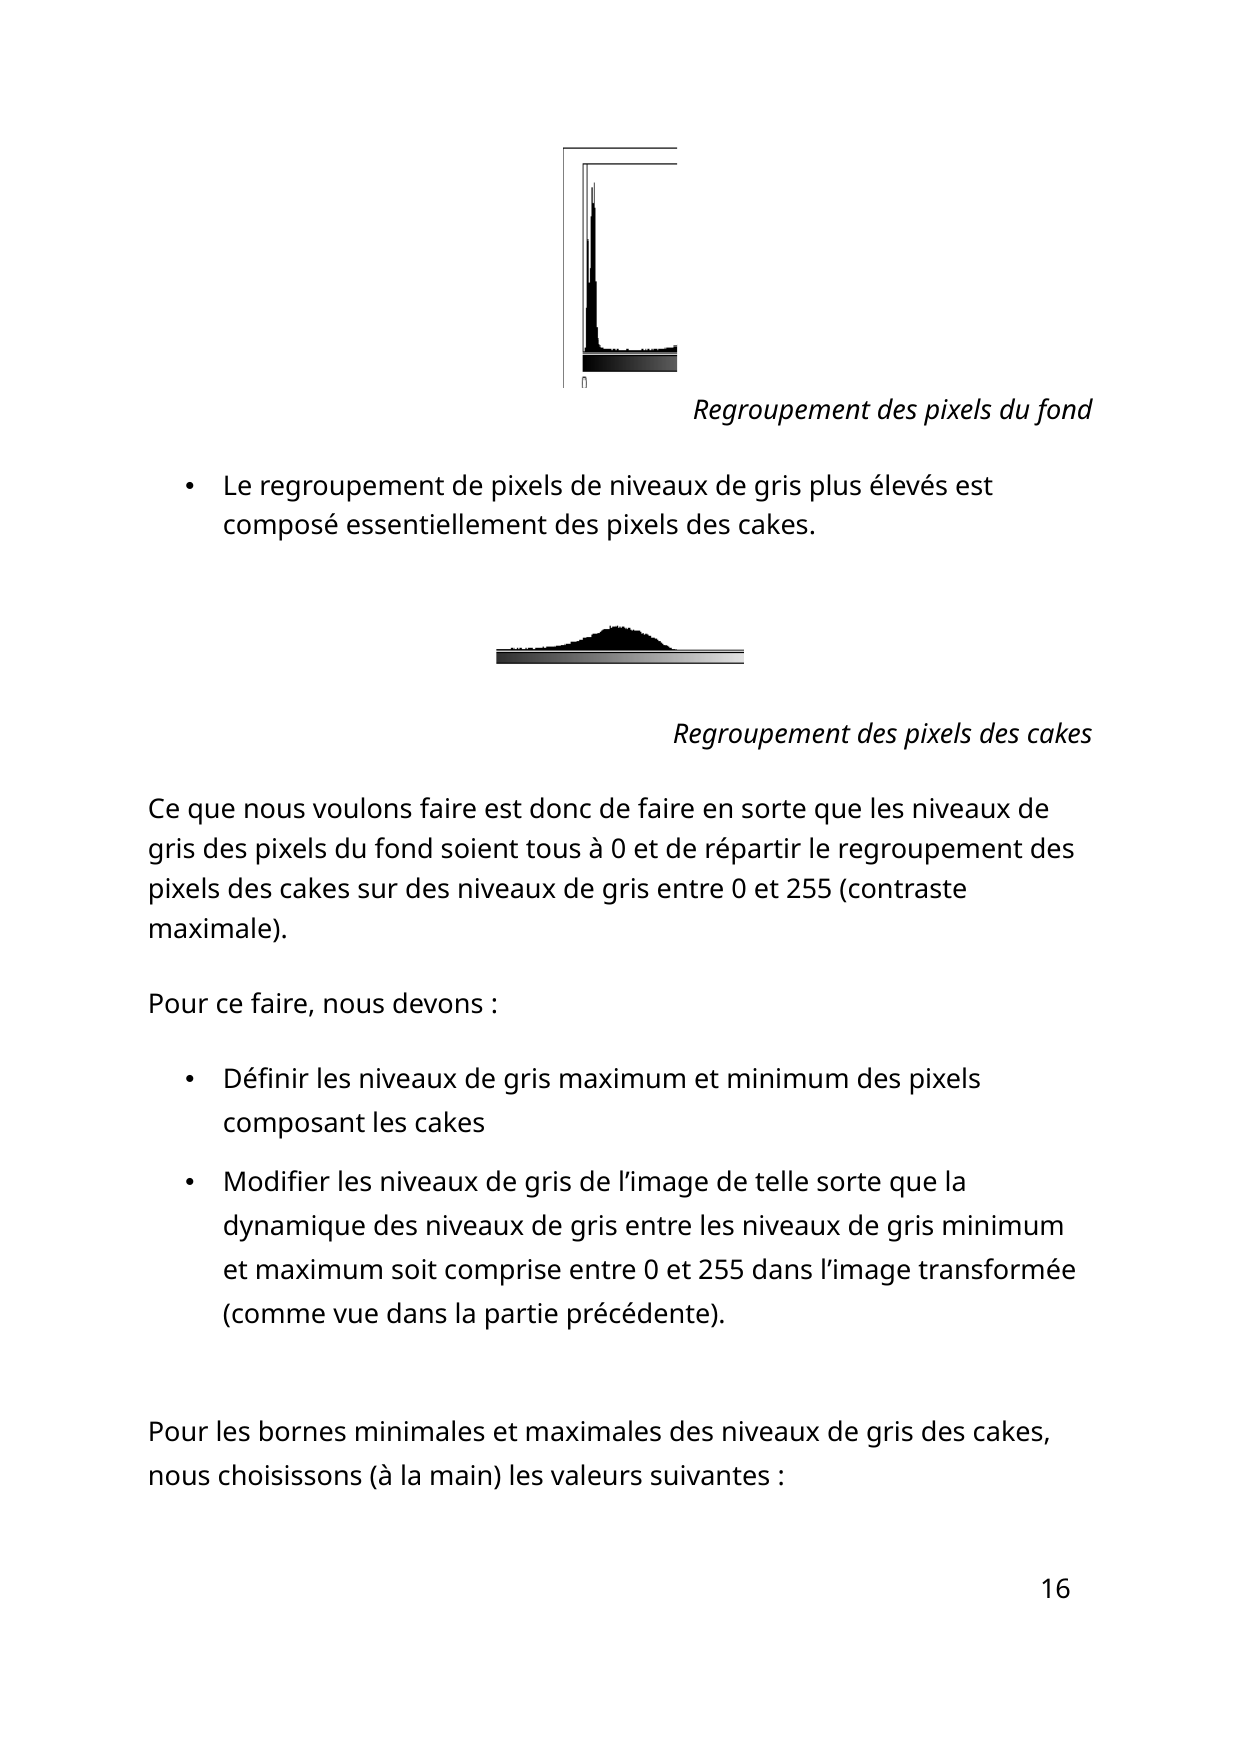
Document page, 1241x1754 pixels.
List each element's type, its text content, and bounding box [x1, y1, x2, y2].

text Ce que nous voulons faire est donc de faire en sorte que les niveaux de gris des pixels du fond soient tous à 0 et de répartir le regroupement des pixels des cakes sur des niveaux de gris entre 0 et 255 (contraste maximale). [148, 790, 1093, 946]
list Modifier les niveaux de gris de l’image de telle sorte que la dynamique des niveaux de gris entre les niveaux de gris minimum et maximum soit comprise entre 0 et 255 dans l’image transformée (comme vue dans la partie précédente). [185, 1162, 1093, 1332]
text Regroupement des pixels des cakes [148, 581, 1093, 751]
picture [496, 581, 744, 674]
text Regroupement des pixels du fond [148, 148, 1093, 428]
list Le regroupement de pixels de niveaux de gris plus élevés est composé essentiellement des pixels des cakes. [185, 466, 1093, 543]
text Pour ce faire, nous devons : [148, 984, 1093, 1021]
list Définir les niveaux de gris maximum et minimum des pixels composant les cakes [185, 1059, 1093, 1141]
picture [563, 147, 678, 388]
text Pour les bornes minimales et maximales des niveaux de gris des cakes, nous choisissons (à la main) les valeurs suivantes : [148, 1412, 1093, 1493]
